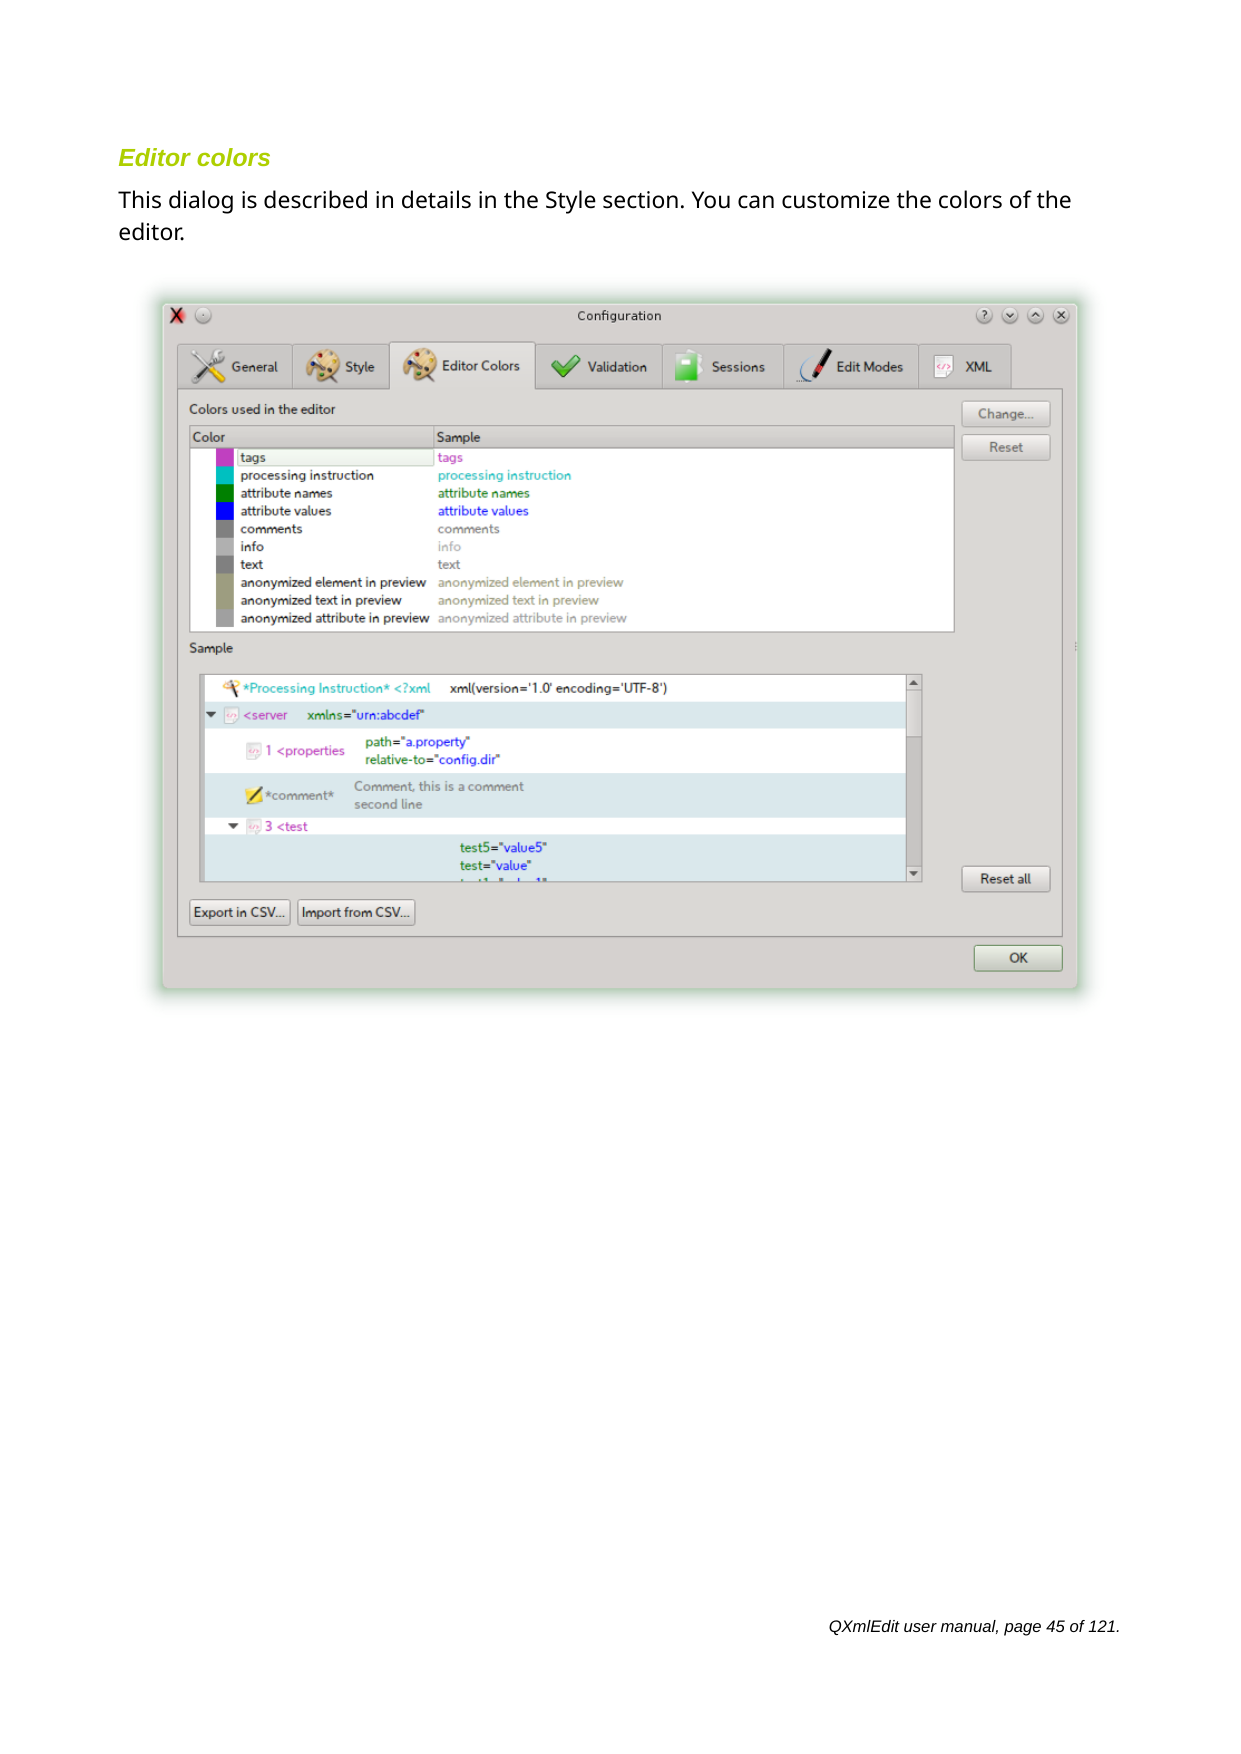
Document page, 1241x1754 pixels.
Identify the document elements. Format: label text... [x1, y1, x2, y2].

subtitle Editor colors [118, 143, 1122, 172]
text This dialog is described in details in the Style section. You can customize the colors of the editor. [118, 184, 1122, 247]
picture [118, 259, 1122, 1033]
